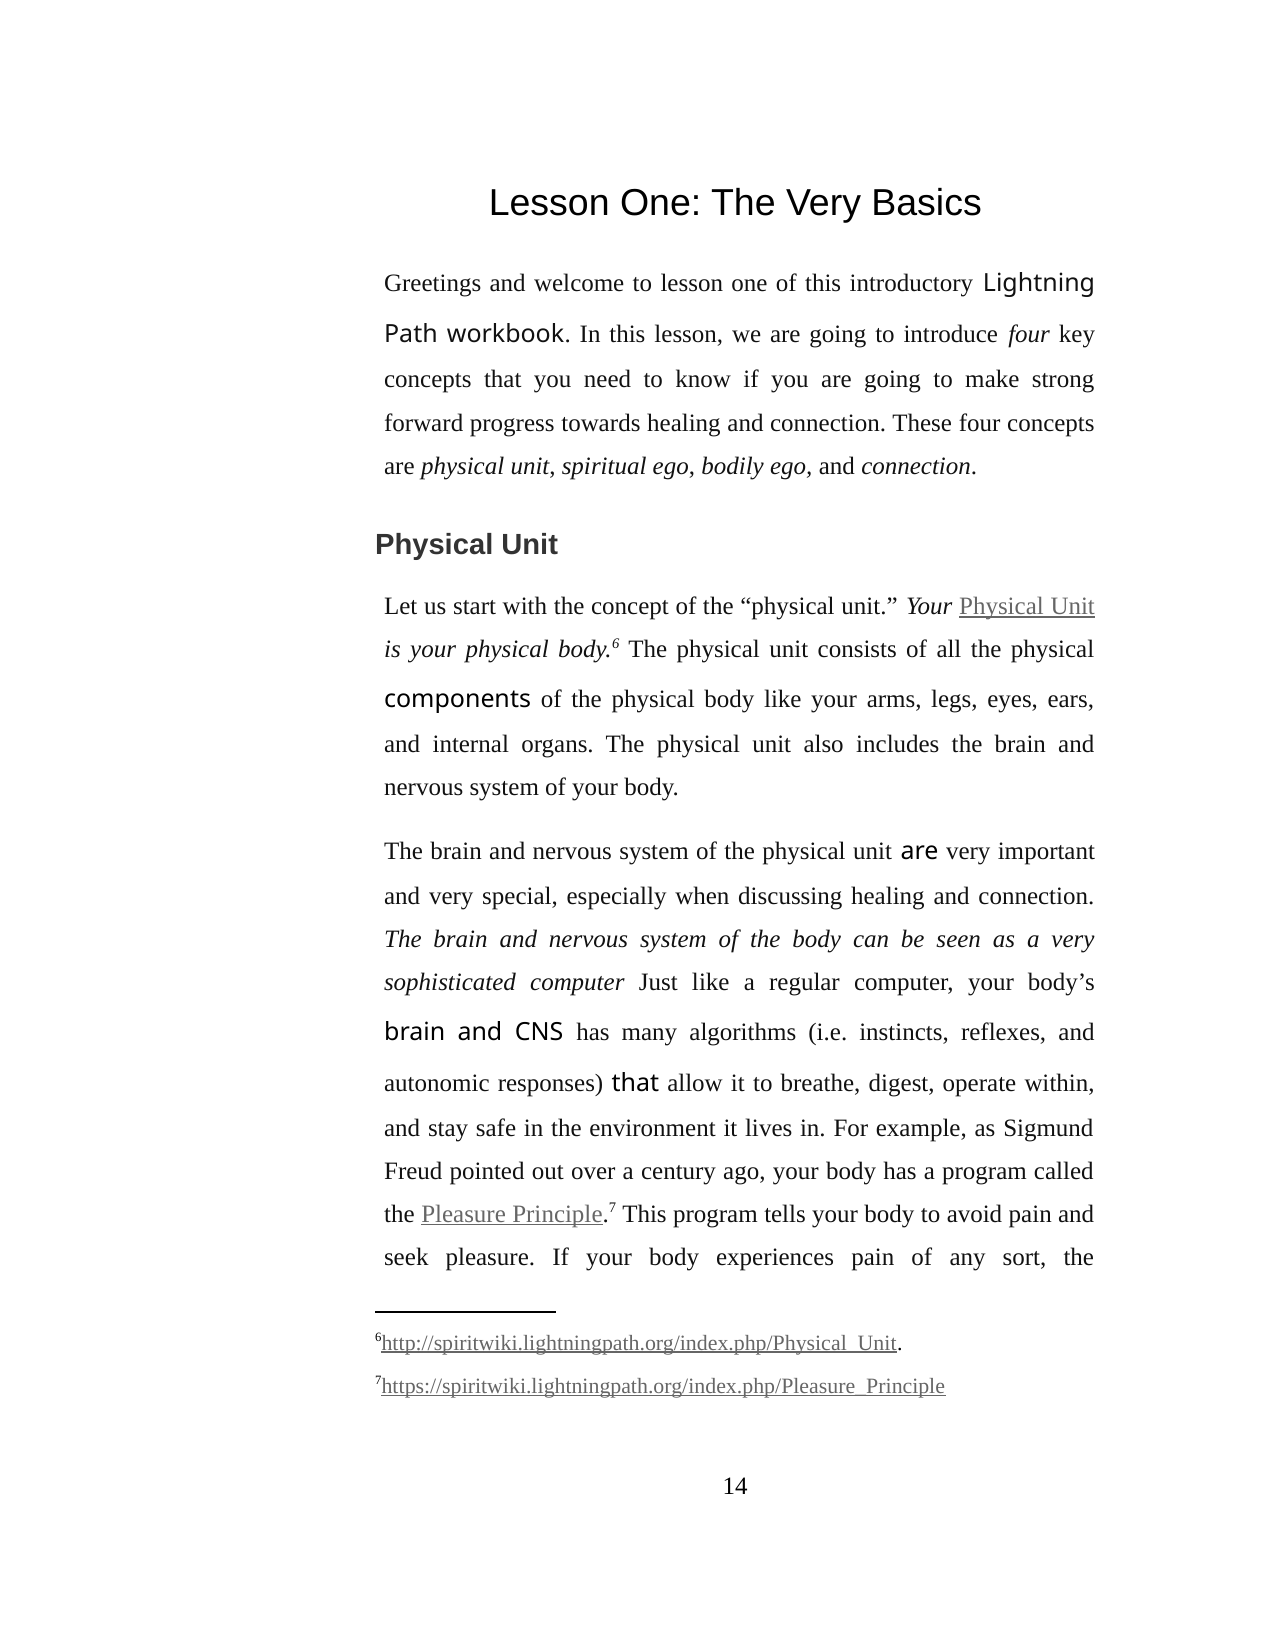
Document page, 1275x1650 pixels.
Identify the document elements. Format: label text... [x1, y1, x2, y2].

text Greetings and welcome to lesson one of this introductory Lightning Path workbook. In this lesson, we are going to introduce four key concepts that you need to know if you are going to make strong forward progress towards healing and connection. These four concepts are physical unit, spiritual ego, bodily ego, and connection. [384, 265, 1095, 479]
text http://spiritwiki.lightningpath.org/index.php/Physical_Unit. [375, 1329, 1095, 1355]
text Let us start with the concept of the “physical unit.” Your Physical Unit is your physical body. The physical unit consists of all the physical components of the physical body like your arms, legs, eyes, ears, and internal organs. The physical unit also includes the brain and nervous system of your body. [384, 591, 1095, 801]
text The brain and nervous system of the physical unit are very important and very special, especially when discussing healing and connection. The brain and nervous system of the body can be seen as a very sophisticated computer Just like a regular computer, your body’s brain and CNS has many algorithms (i.e. instincts, reflexes, and autonomic responses) that allow it to breathe, digest, operate within, and stay safe in the environment it lives in. For example, as Sigmund Freud pointed out over a century ago, your body has a program called the Pleasure Principle. This program tells your body to avoid pain and seek pleasure. If your body experiences pain of any sort, the [384, 833, 1095, 1271]
subtitle Lesson One: The Very Basics [375, 180, 1095, 223]
subtitle Physical Unit [375, 527, 1095, 560]
text https://spiritwiki.lightningpath.org/index.php/Pleasure_Principle [945, 1373, 1095, 1398]
